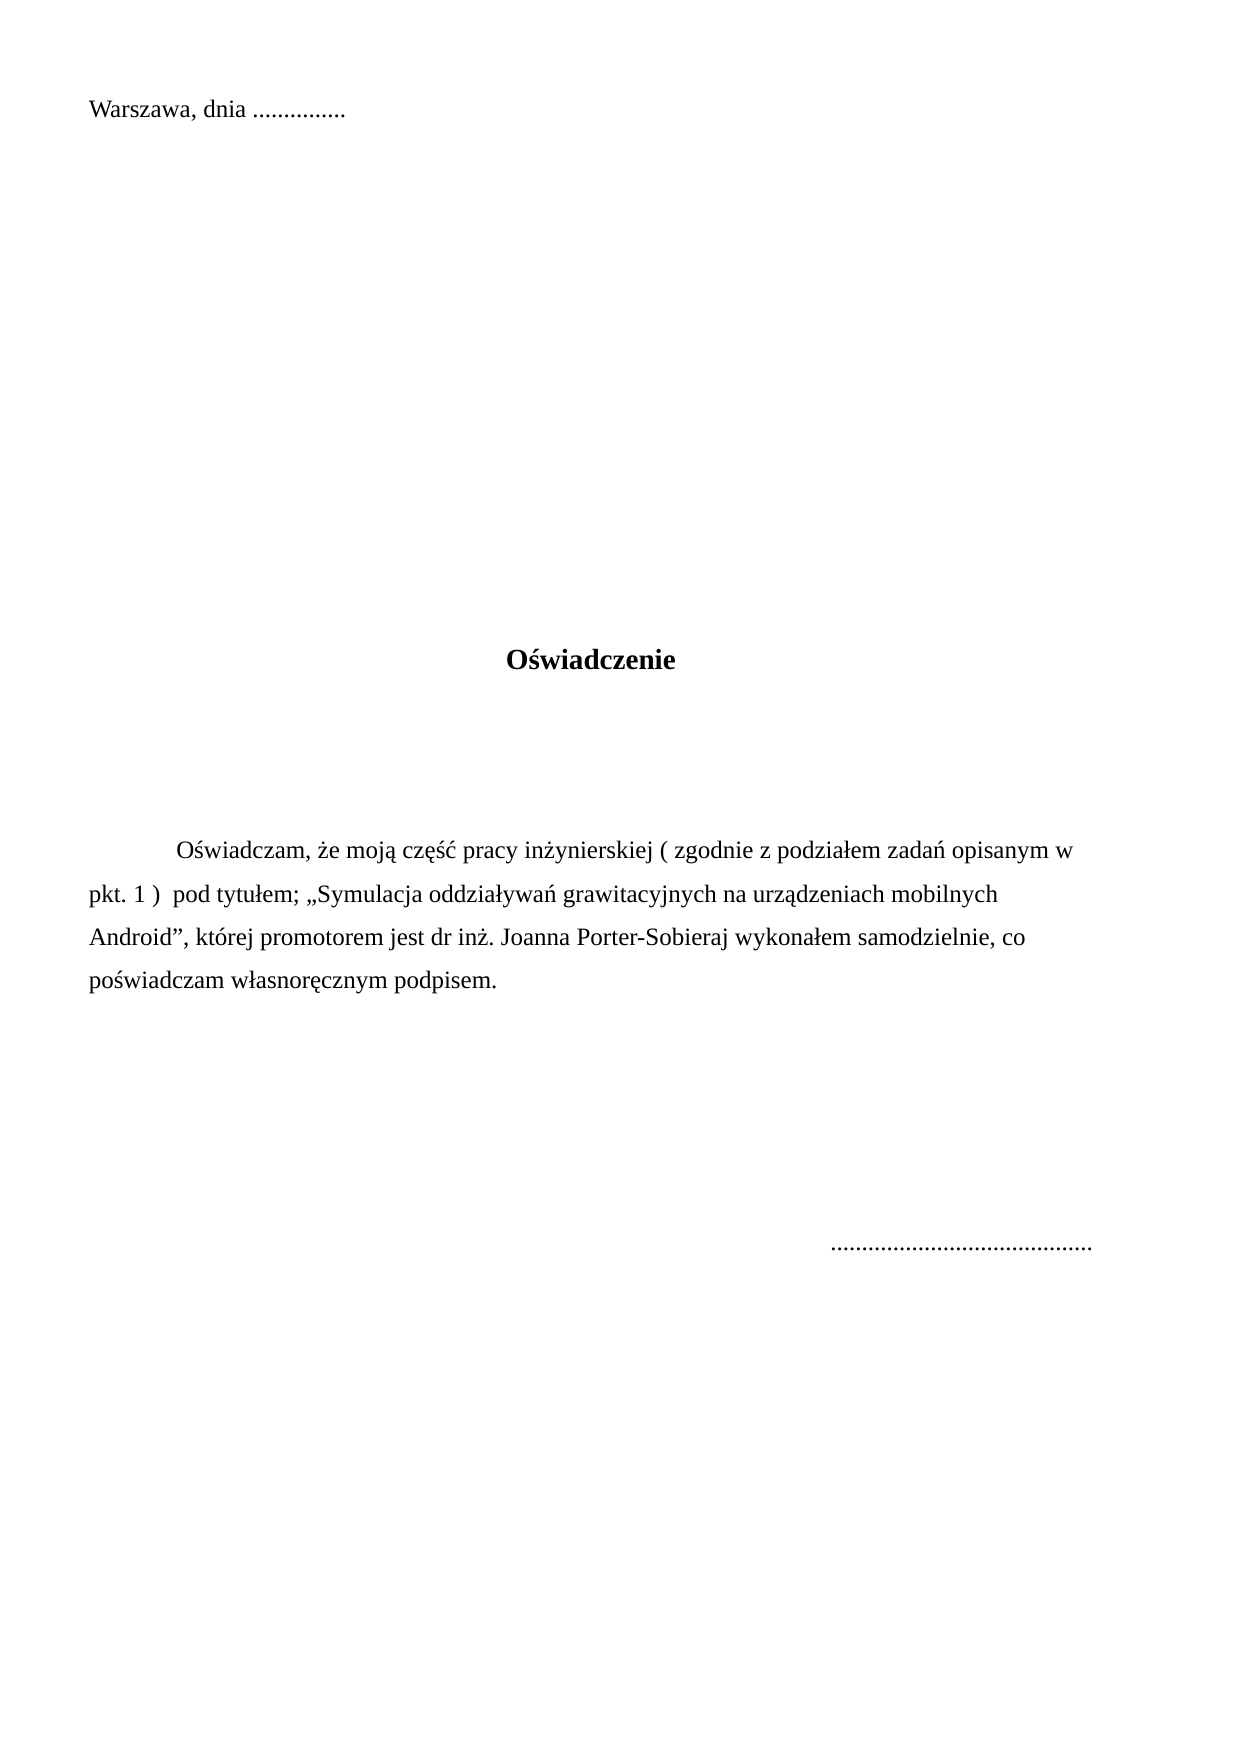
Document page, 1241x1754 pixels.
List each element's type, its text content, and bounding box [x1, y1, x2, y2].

text Oświadczam, że moją część pracy inżynierskiej ( zgodnie z podziałem zadań opisanym w pkt. 1 ) pod tytułem; „Symulacja oddziaływań grawitacyjnych na urządzeniach mobilnych Android”, której promotorem jest dr inż. Joanna Porter-Sobieraj wykonałem samodzielnie, co poświadczam własnoręcznym podpisem. [88, 831, 1093, 994]
text Warszawa, dnia ............... [88, 94, 1093, 123]
text Oświadczenie [88, 642, 1093, 675]
text .......................................... [88, 1227, 1093, 1255]
